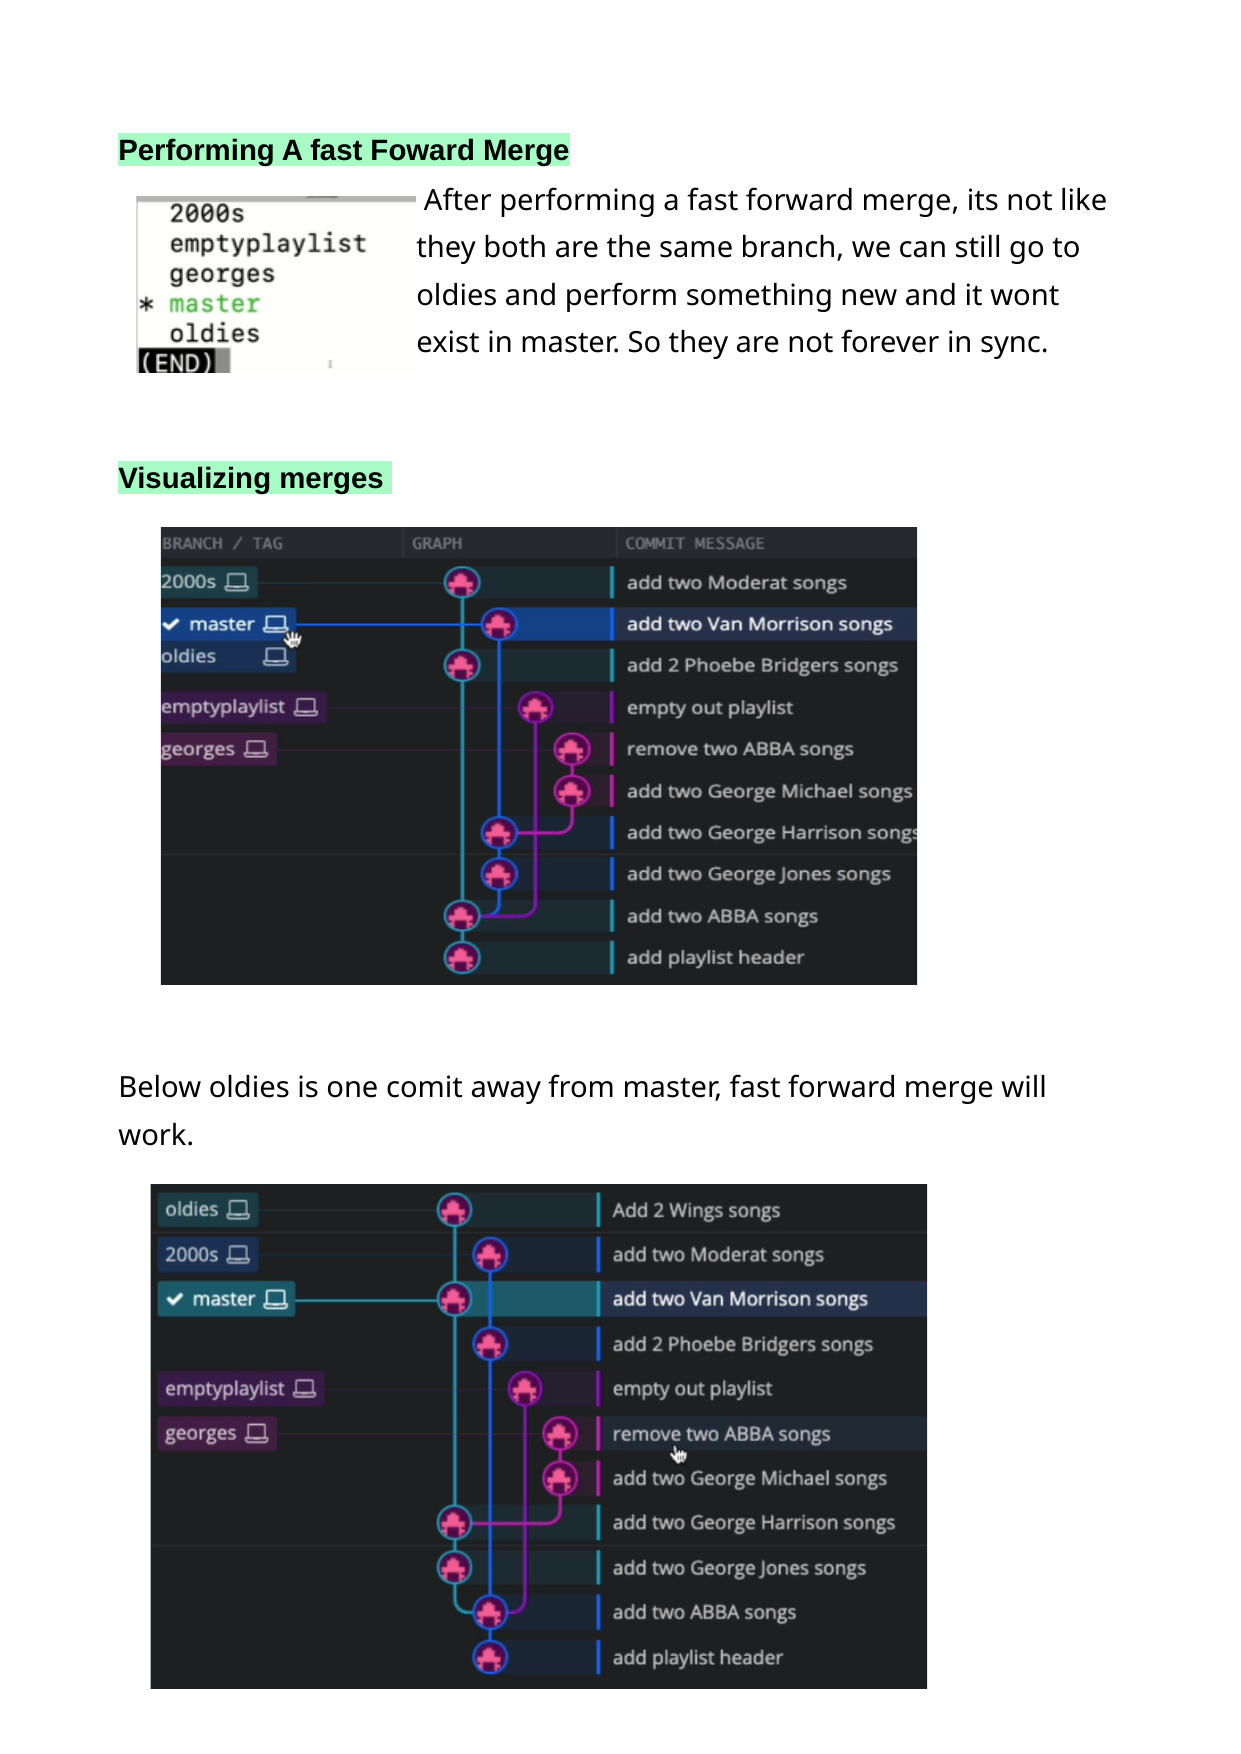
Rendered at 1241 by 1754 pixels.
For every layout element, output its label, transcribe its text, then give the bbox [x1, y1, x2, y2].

subtitle Performing A fast Foward Merge [570, 133, 1122, 166]
subtitle Visualizing merges [392, 461, 1122, 494]
text Below oldies is one comit away from master, fast forward merge will work. [118, 1067, 1122, 1154]
picture [136, 196, 417, 373]
picture [160, 527, 918, 985]
picture [150, 1184, 928, 1689]
text After performing a fast forward merge, its not like they both are the same branch, we can still go to oldies and perform something new and it wont exist in master. So they are not forever in sync. [118, 179, 1122, 361]
